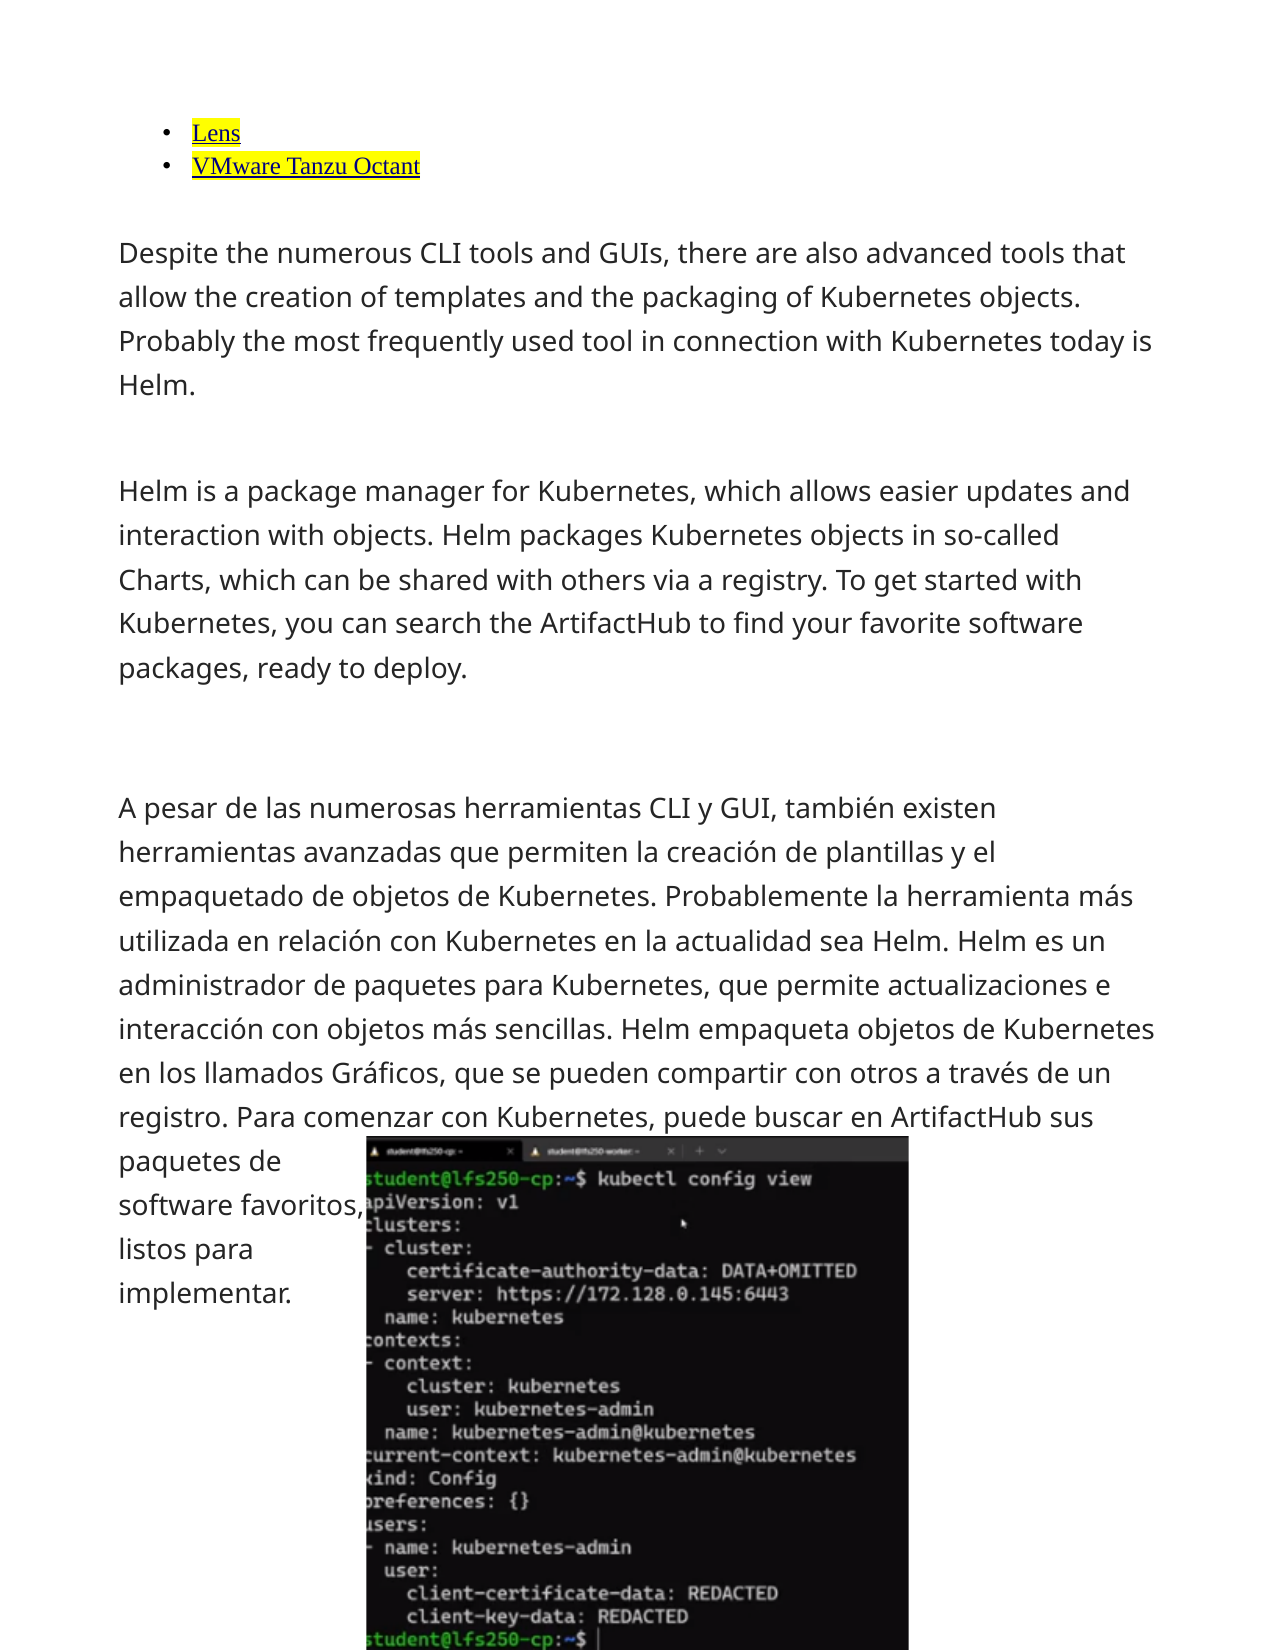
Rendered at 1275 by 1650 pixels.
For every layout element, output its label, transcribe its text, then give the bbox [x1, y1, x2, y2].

picture [366, 1136, 909, 1650]
list Lens [162, 118, 1157, 147]
text Despite the numerous CLI tools and GUIs, there are also advanced tools that allow the creation of templates and the packaging of Kubernetes objects. Probably the most frequently used tool in connection with Kubernetes today is Helm. [118, 199, 1157, 404]
list VMware Tanzu Octant [162, 151, 1157, 180]
text A pesar de las numerosas herramientas CLI y GUI, también existen herramientas avanzadas que permiten la creación de plantillas y el empaquetado de objetos de Kubernetes. Probablemente la herramienta más utilizada en relación con Kubernetes en la actualidad sea Helm. Helm es un administrador de paquetes para Kubernetes, que permite actualizaciones e interacción con objetos más sencillas. Helm empaqueta objetos de Kubernetes en los llamados Gráficos, que se pueden compartir con otros a través de un registro. Para comenzar con Kubernetes, puede buscar en ArtifactHub sus paquetes de software favoritos, listos para implementar. [118, 754, 1157, 1312]
text Helm is a package manager for Kubernetes, which allows easier updates and interaction with objects. Helm packages Kubernetes objects in so-called Charts, which can be shared with others via a registry. To get started with Kubernetes, you can search the ArtifactHub to find your favorite software packages, ready to deploy. [118, 472, 1157, 686]
